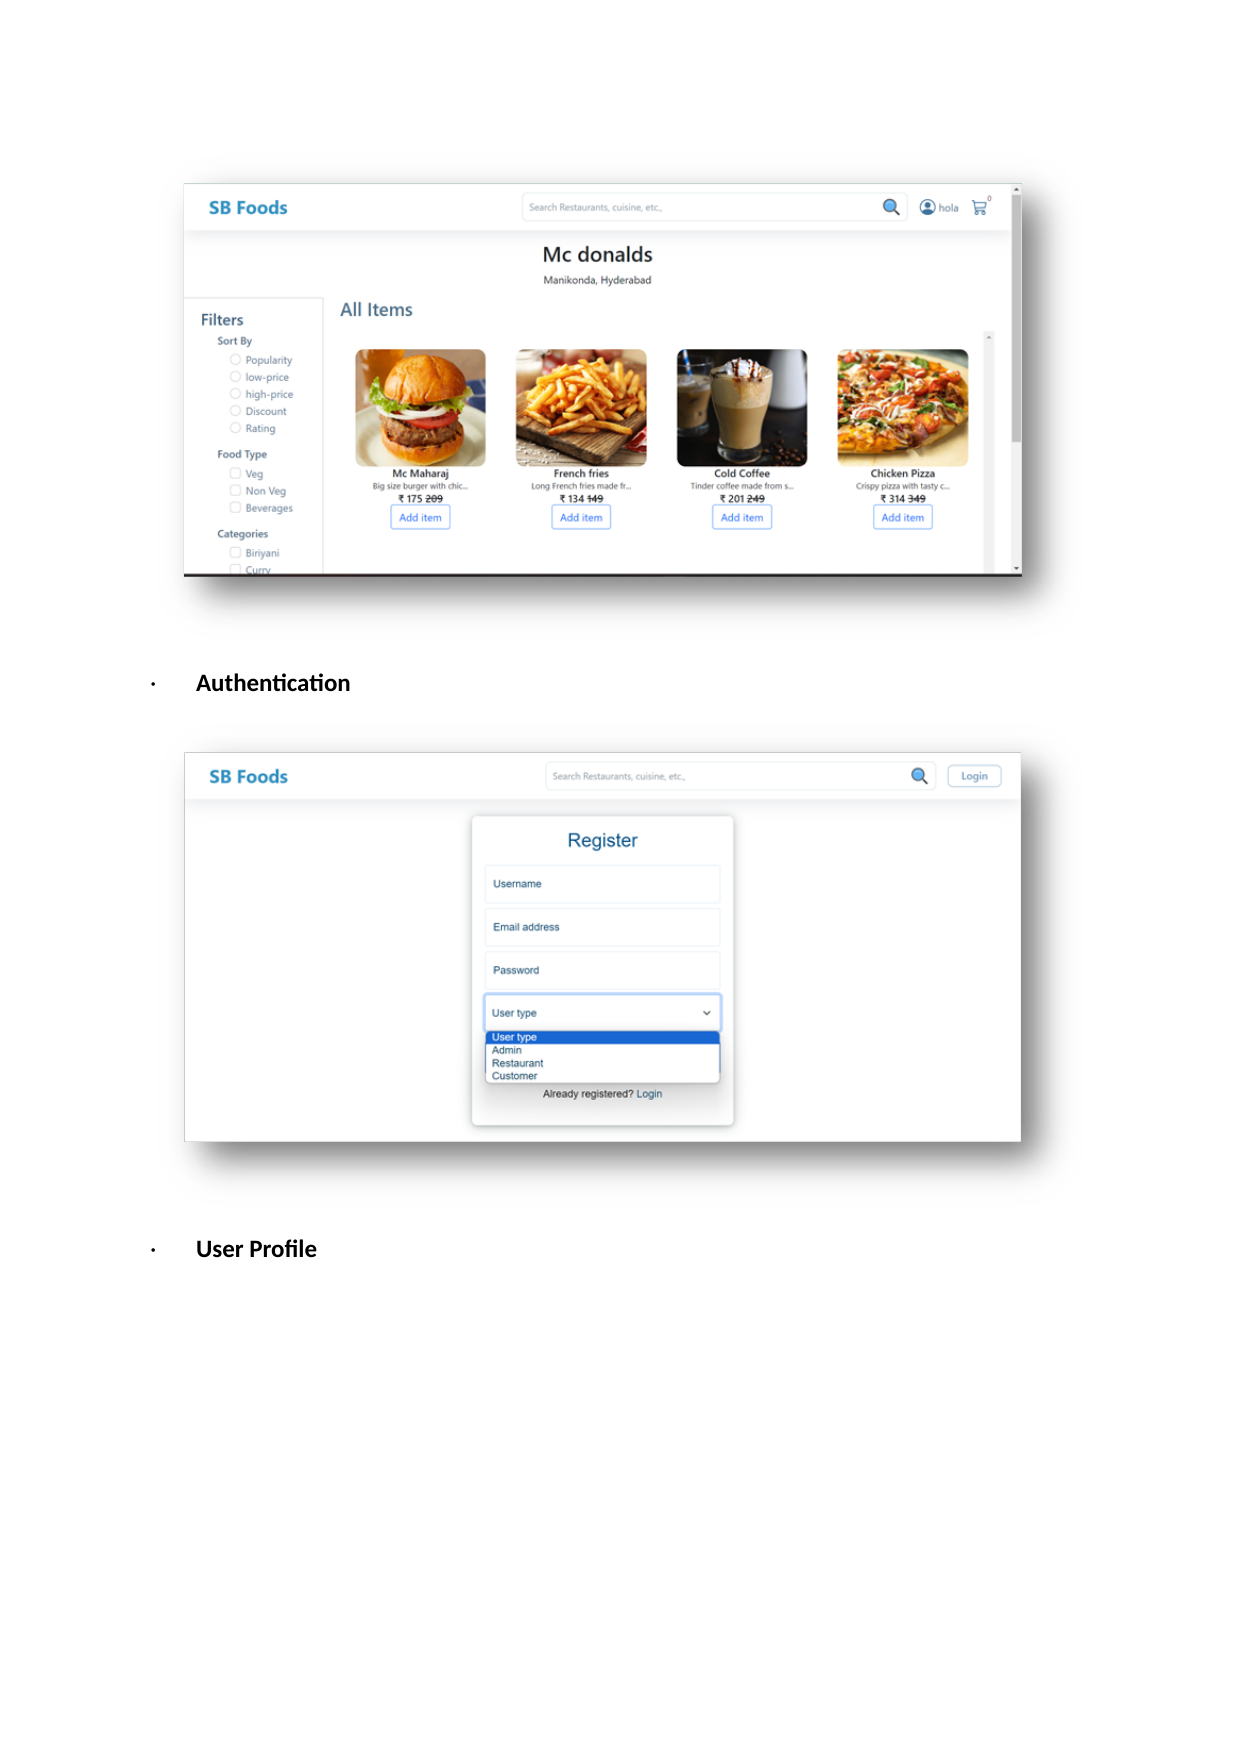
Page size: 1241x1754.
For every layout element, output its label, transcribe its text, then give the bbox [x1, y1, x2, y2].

text · User Profile [150, 1233, 1090, 1263]
text · Authentication [150, 667, 1090, 698]
